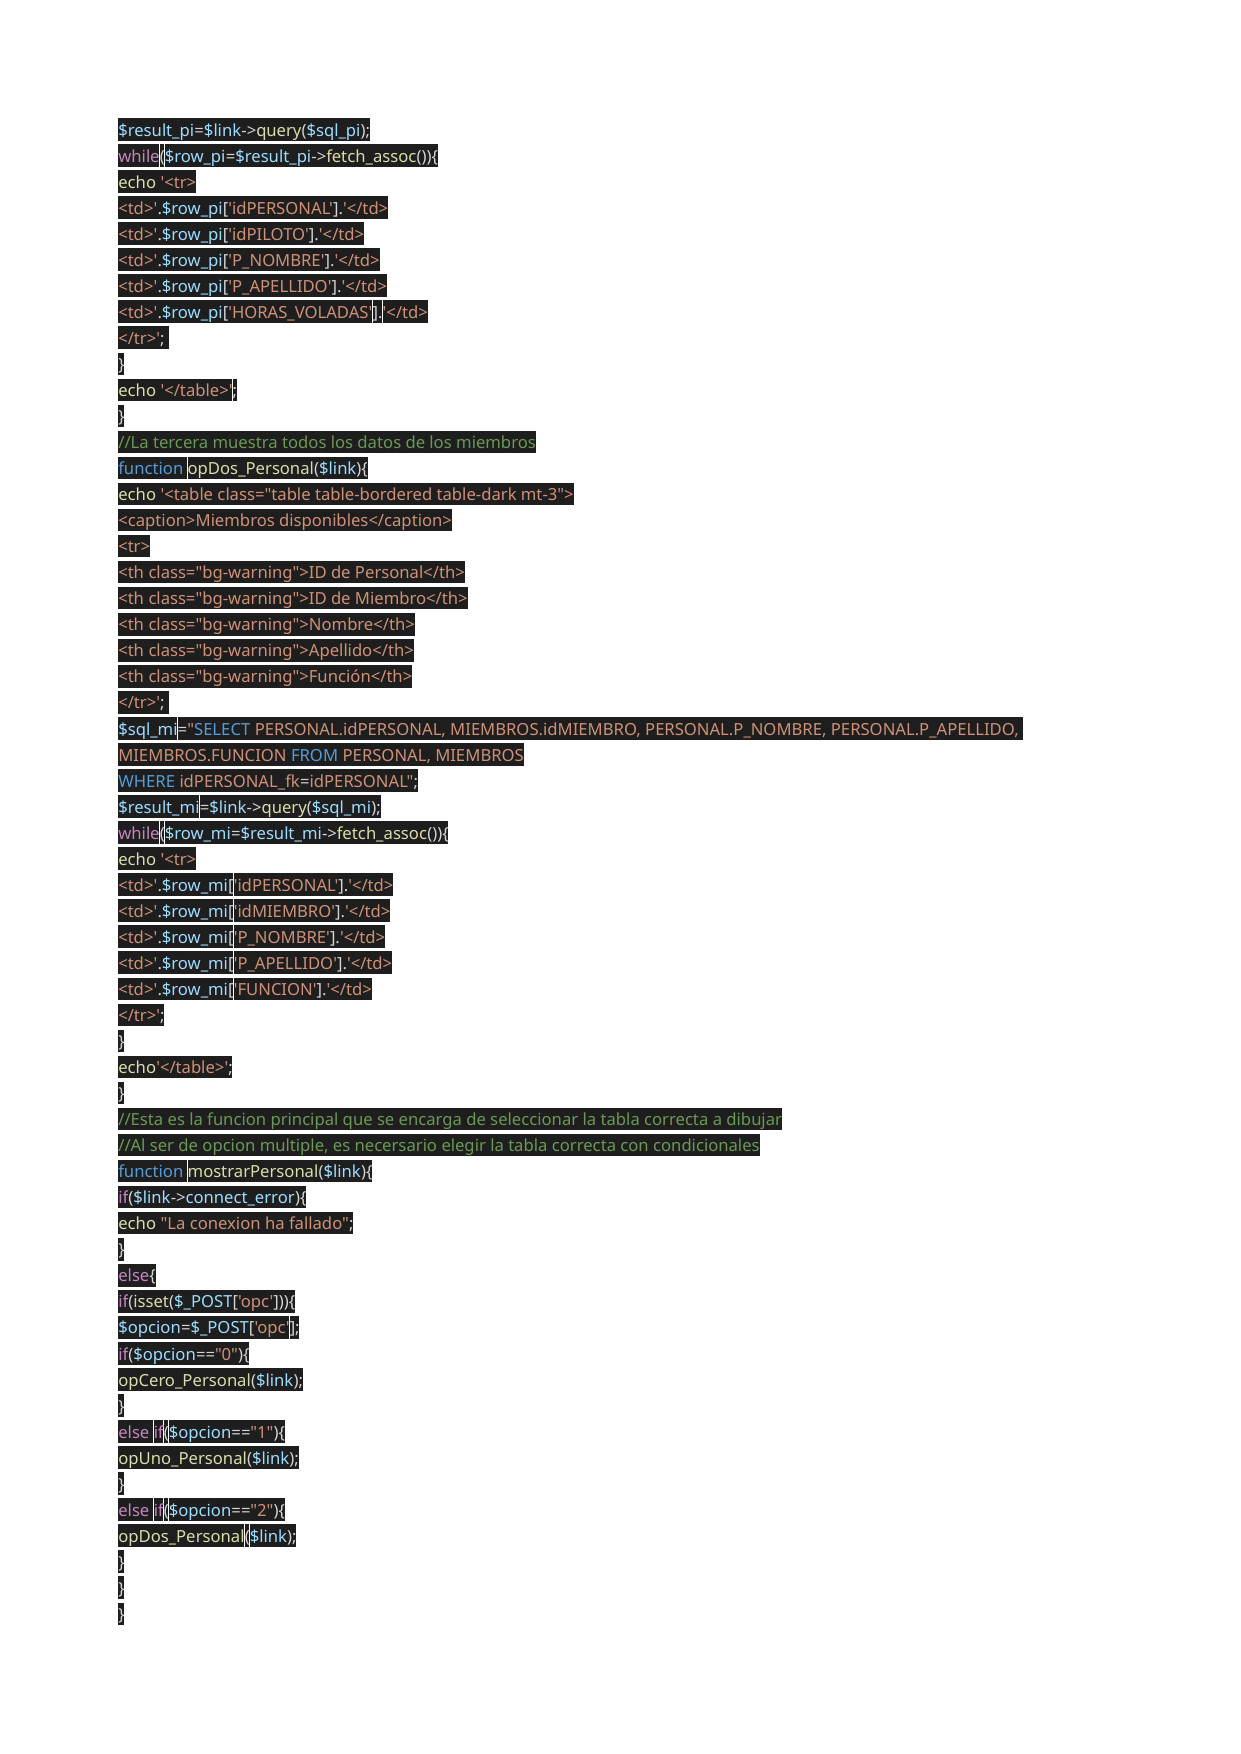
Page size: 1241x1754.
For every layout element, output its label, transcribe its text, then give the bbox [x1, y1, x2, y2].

text } [118, 1082, 1122, 1104]
text <th class="bg-warning">ID de Personal</th> [118, 561, 1122, 583]
text $opcion=$_POST['opc']; [118, 1316, 1122, 1339]
text function mostrarPersonal($link){ [118, 1160, 1122, 1182]
text function opDos_Personal($link){ [118, 457, 1122, 479]
text <td>'.$row_pi['P_APELLIDO'].'</td> [118, 274, 1122, 297]
text if(isset($_POST['opc'])){ [118, 1290, 1122, 1313]
text <td>'.$row_pi['idPERSONAL'].'</td> [118, 196, 1122, 219]
text echo'</table>'; [118, 1056, 1122, 1078]
text </tr>'; [118, 1003, 1122, 1026]
text <tr> [118, 535, 1122, 557]
text <caption>Miembros disponibles</caption> [118, 509, 1122, 531]
text else if($opcion=="1"){ [118, 1420, 1122, 1443]
text if($link->connect_error){ [118, 1186, 1122, 1208]
text <td>'.$row_pi['HORAS_VOLADAS'].'</td> [118, 300, 1122, 323]
text else{ [118, 1264, 1122, 1287]
text <td>'.$row_mi['idMIEMBRO'].'</td> [118, 899, 1122, 922]
text } [118, 404, 1122, 427]
text <td>'.$row_mi['idPERSONAL'].'</td> [118, 873, 1122, 896]
text while($row_mi=$result_mi->fetch_assoc()){ [118, 821, 1122, 844]
text opUno_Personal($link); [118, 1446, 1122, 1469]
text $result_pi=$link->query($sql_pi); [118, 118, 1122, 141]
text } [118, 1602, 1122, 1625]
text <th class="bg-warning">Nombre</th> [118, 613, 1122, 636]
text echo '<table class="table table-bordered table-dark mt-3"> [118, 483, 1122, 505]
text } [118, 1029, 1122, 1052]
text //Al ser de opcion multiple, es necersario elegir la tabla correcta con condicionales [118, 1134, 1122, 1156]
text </tr>'; [118, 326, 1122, 349]
text <td>'.$row_pi['idPILOTO'].'</td> [118, 222, 1122, 245]
text $sql_mi="SELECT PERSONAL.idPERSONAL, MIEMBROS.idMIEMBRO, PERSONAL.P_NOMBRE, PERSONAL.P_APELLIDO, MIEMBROS.FUNCION FROM PERSONAL, MIEMBROS [118, 717, 1122, 766]
text if($opcion=="0"){ [118, 1342, 1122, 1365]
text echo '</table>'; [118, 378, 1122, 401]
text //La tercera muestra todos los datos de los miembros [118, 431, 1122, 453]
text opCero_Personal($link); [118, 1368, 1122, 1391]
text } [118, 1550, 1122, 1573]
text while($row_pi=$result_pi->fetch_assoc()){ [118, 144, 1122, 167]
text <td>'.$row_mi['P_APELLIDO'].'</td> [118, 951, 1122, 974]
text //Esta es la funcion principal que se encarga de seleccionar la tabla correcta a dibujar [118, 1108, 1122, 1130]
text WHERE idPERSONAL_fk=idPERSONAL"; [118, 769, 1122, 792]
text <th class="bg-warning">ID de Miembro</th> [118, 587, 1122, 609]
text else if($opcion=="2"){ [118, 1498, 1122, 1521]
text } [118, 1394, 1122, 1417]
text echo '<tr> [118, 170, 1122, 193]
text $result_mi=$link->query($sql_mi); [118, 795, 1122, 818]
text </tr>'; [118, 691, 1122, 714]
text <th class="bg-warning">Apellido</th> [118, 639, 1122, 662]
text } [118, 1238, 1122, 1261]
text } [118, 1472, 1122, 1495]
text <th class="bg-warning">Función</th> [118, 665, 1122, 688]
text <td>'.$row_mi['P_NOMBRE'].'</td> [118, 925, 1122, 948]
text <td>'.$row_pi['P_NOMBRE'].'</td> [118, 248, 1122, 271]
text } [118, 1576, 1122, 1599]
text echo '<tr> [118, 847, 1122, 870]
text echo "La conexion ha fallado"; [118, 1212, 1122, 1234]
text } [118, 352, 1122, 375]
text <td>'.$row_mi['FUNCION'].'</td> [118, 977, 1122, 1000]
text opDos_Personal($link); [118, 1524, 1122, 1547]
